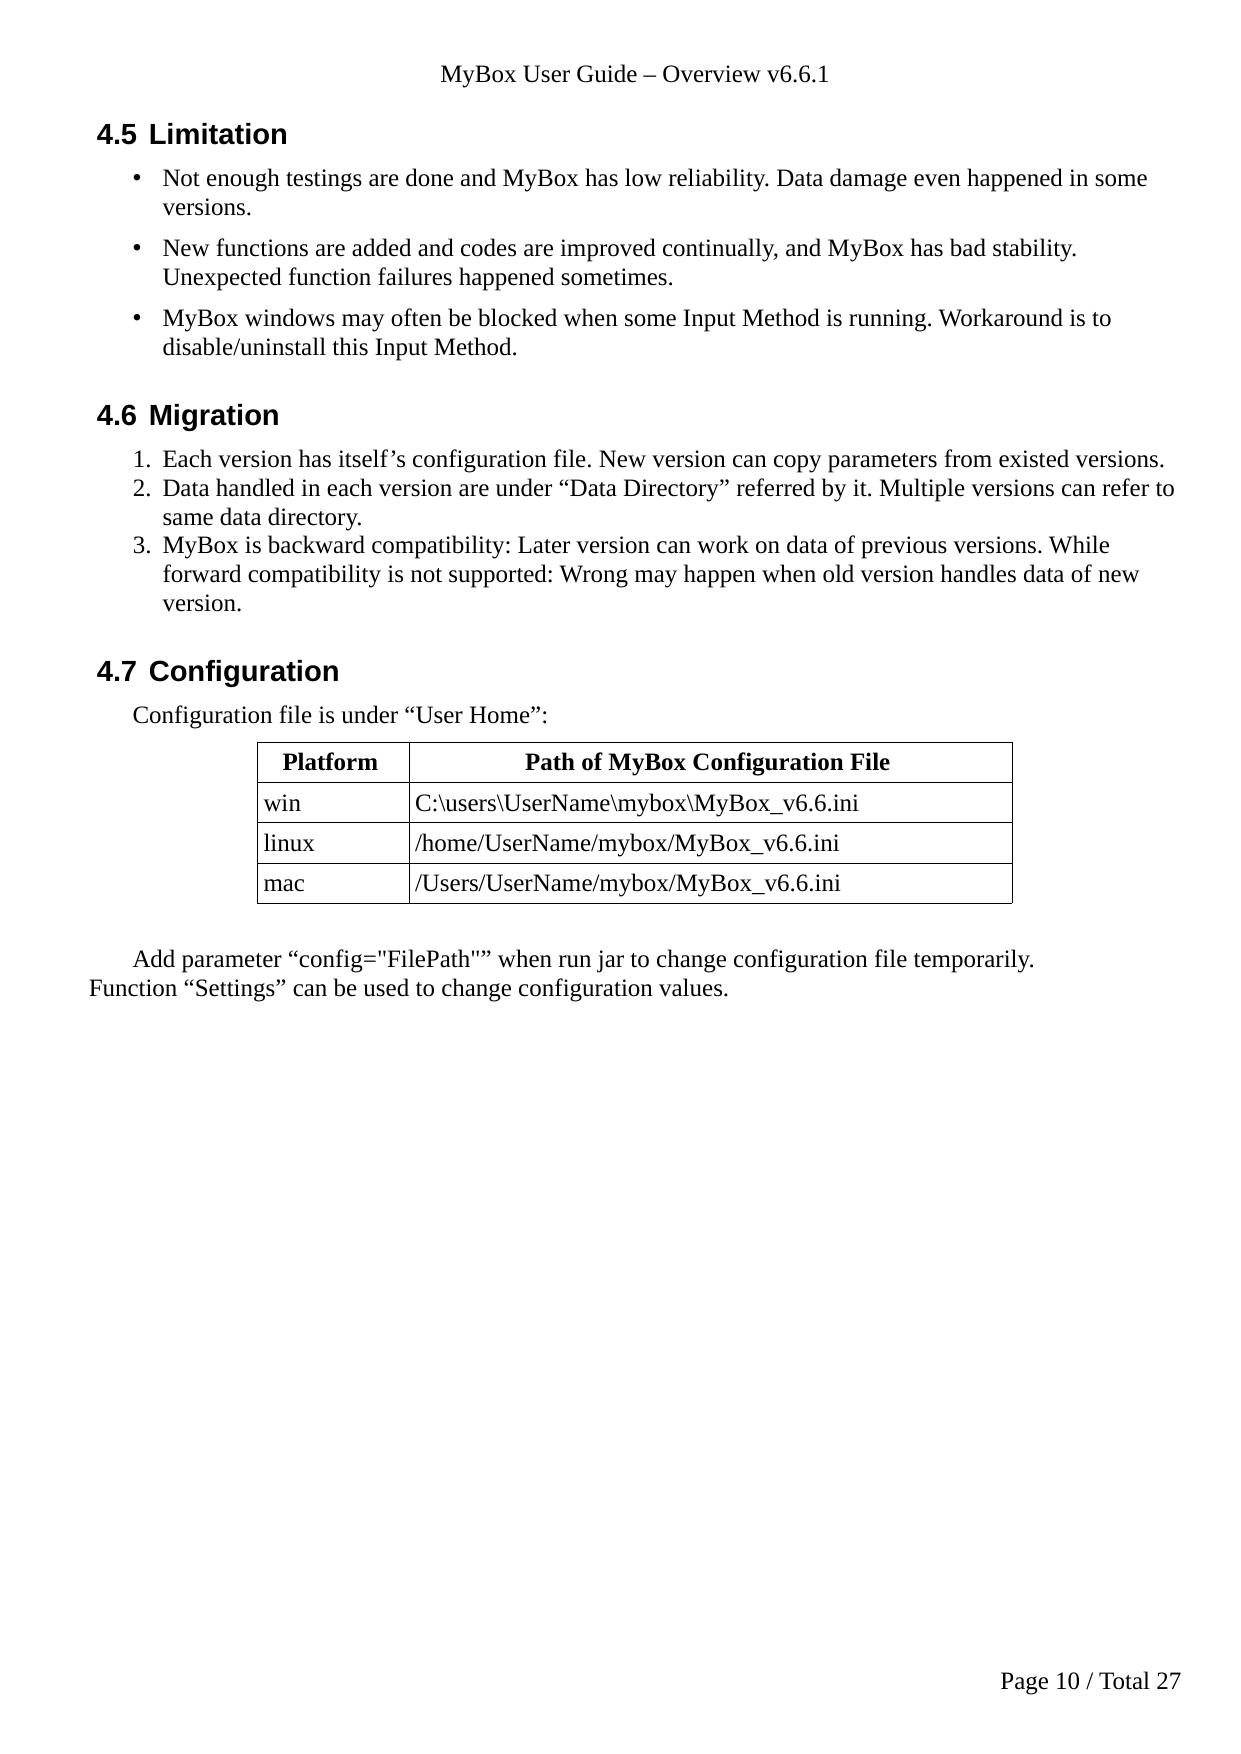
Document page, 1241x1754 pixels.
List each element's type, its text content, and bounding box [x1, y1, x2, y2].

table_header Path of MyBox Configuration File [410, 743, 1012, 782]
table_cell mac [258, 864, 409, 903]
table_cell linux [258, 823, 409, 863]
table_cell /Users/UserName/mybox/MyBox_v6.6.ini [410, 864, 1012, 903]
text Configuration file is under “User Home”: [88, 700, 1181, 729]
list Not enough testings are done and MyBox has low reliability. Data damage even happened in some versions. [133, 163, 1181, 221]
subtitle Configuration [88, 654, 1181, 688]
table_cell C:\users\UserName\mybox\MyBox_v6.6.ini [410, 783, 1012, 822]
subtitle Limitation [88, 117, 1181, 151]
table_cell /home/UserName/mybox/MyBox_v6.6.ini [410, 823, 1012, 863]
text Add parameter “config="FilePath"” when run jar to change configuration file temporarily. Function “Settings” can be used to change configuration values. [88, 944, 1181, 1002]
list Data handled in each version are under “Data Directory” referred by it. Multiple versions can refer to same data directory. [133, 473, 1181, 531]
list Each version has itself’s configuration file. New version can copy parameters from existed versions. [133, 444, 1181, 473]
list MyBox is backward compatibility: Later version can work on data of previous versions. While forward compatibility is not supported: Wrong may happen when old version handles data of new version. [133, 531, 1181, 617]
list MyBox windows may often be blocked when some Input Method is running. Workaround is to disable/uninstall this Input Method. [133, 303, 1181, 361]
subtitle Migration [88, 398, 1181, 432]
table_cell win [258, 783, 409, 822]
table_header Platform [258, 743, 409, 782]
list New functions are added and codes are improved continually, and MyBox has bad stability. Unexpected function failures happened sometimes. [133, 233, 1181, 291]
